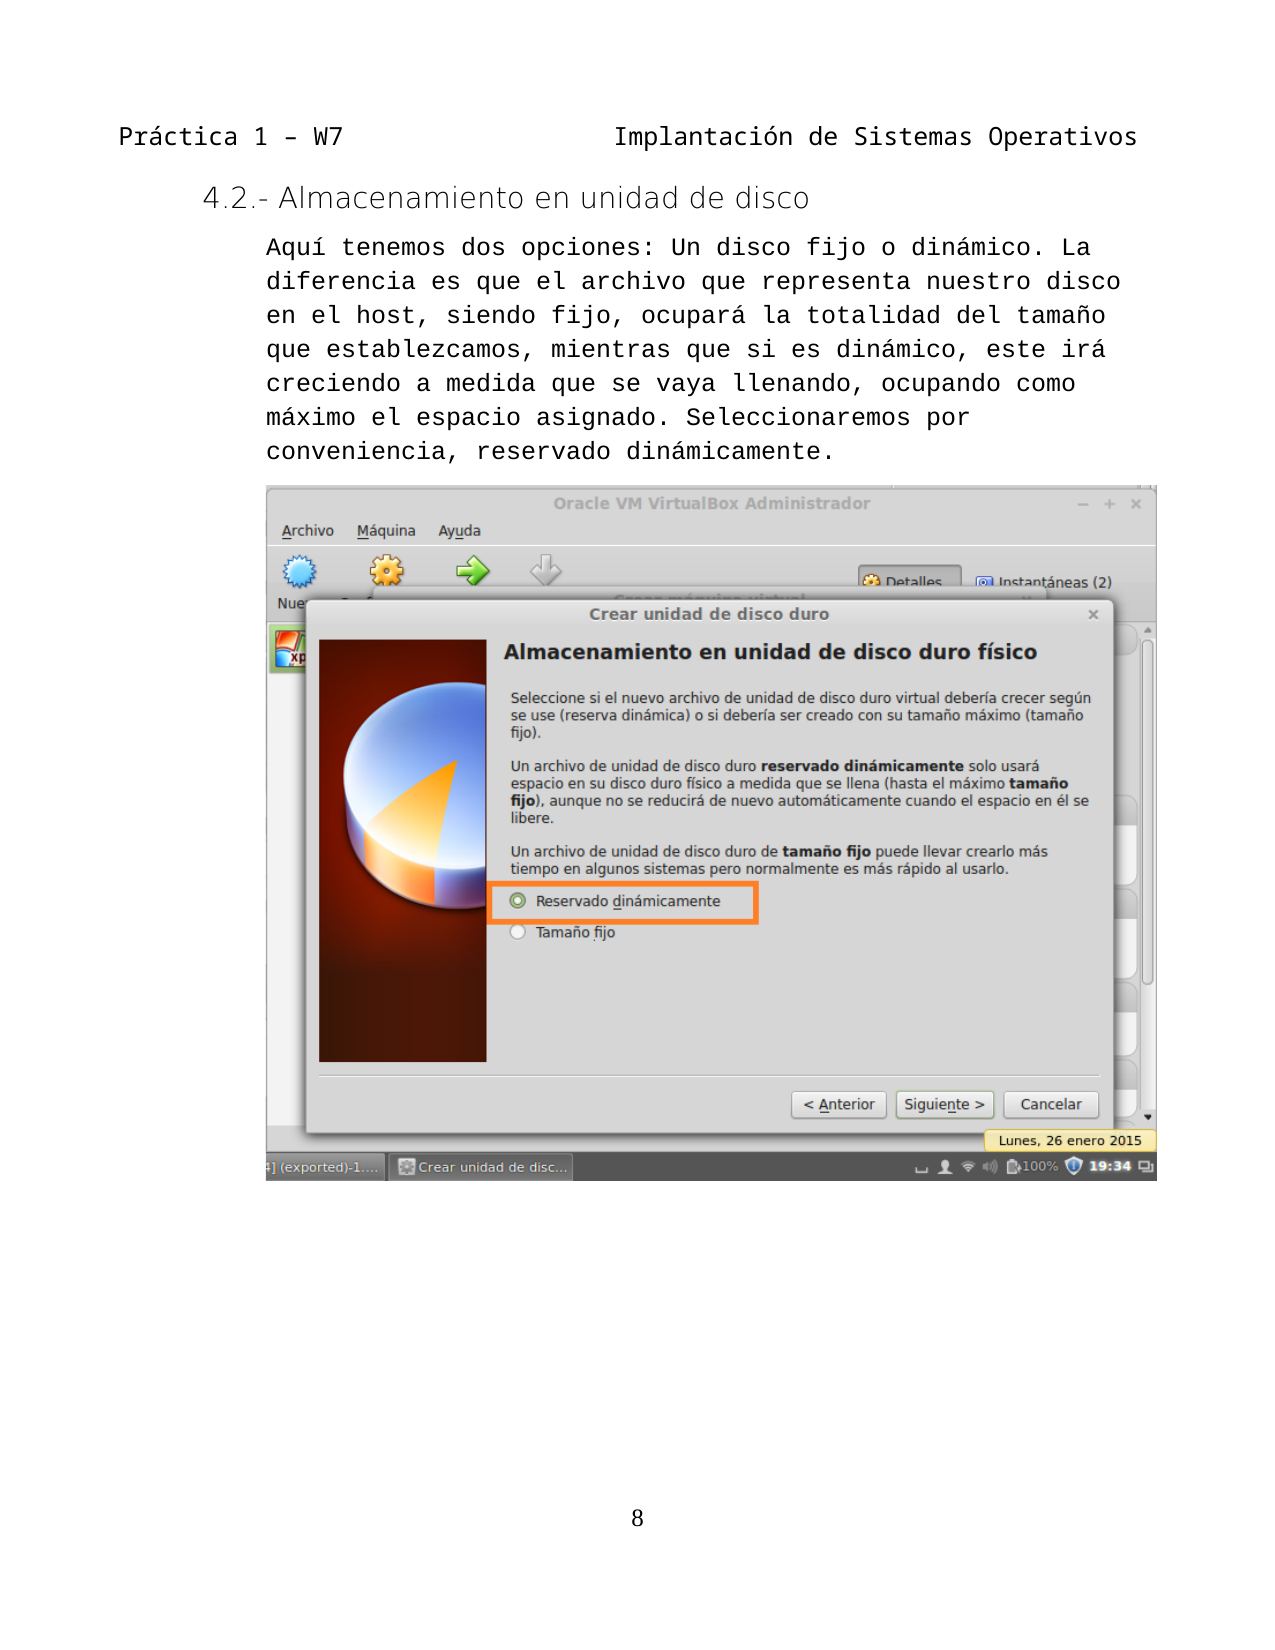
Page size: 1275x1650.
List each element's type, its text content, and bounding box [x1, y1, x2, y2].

picture [265, 485, 1157, 1181]
list Almacenamiento en unidad de disco [193, 182, 1157, 216]
text Aquí tenemos dos opciones: Un disco fijo o dinámico. La diferencia es que el archivo que representa nuestro disco en el host, siendo fijo, ocupará la totalidad del tamaño que establezcamos, mientras que si es dinámico, este irá creciendo a medida que se vaya llenando, ocupando como máximo el espacio asignado. Seleccionaremos por conveniencia, reservado dinámicamente. [266, 235, 1157, 467]
